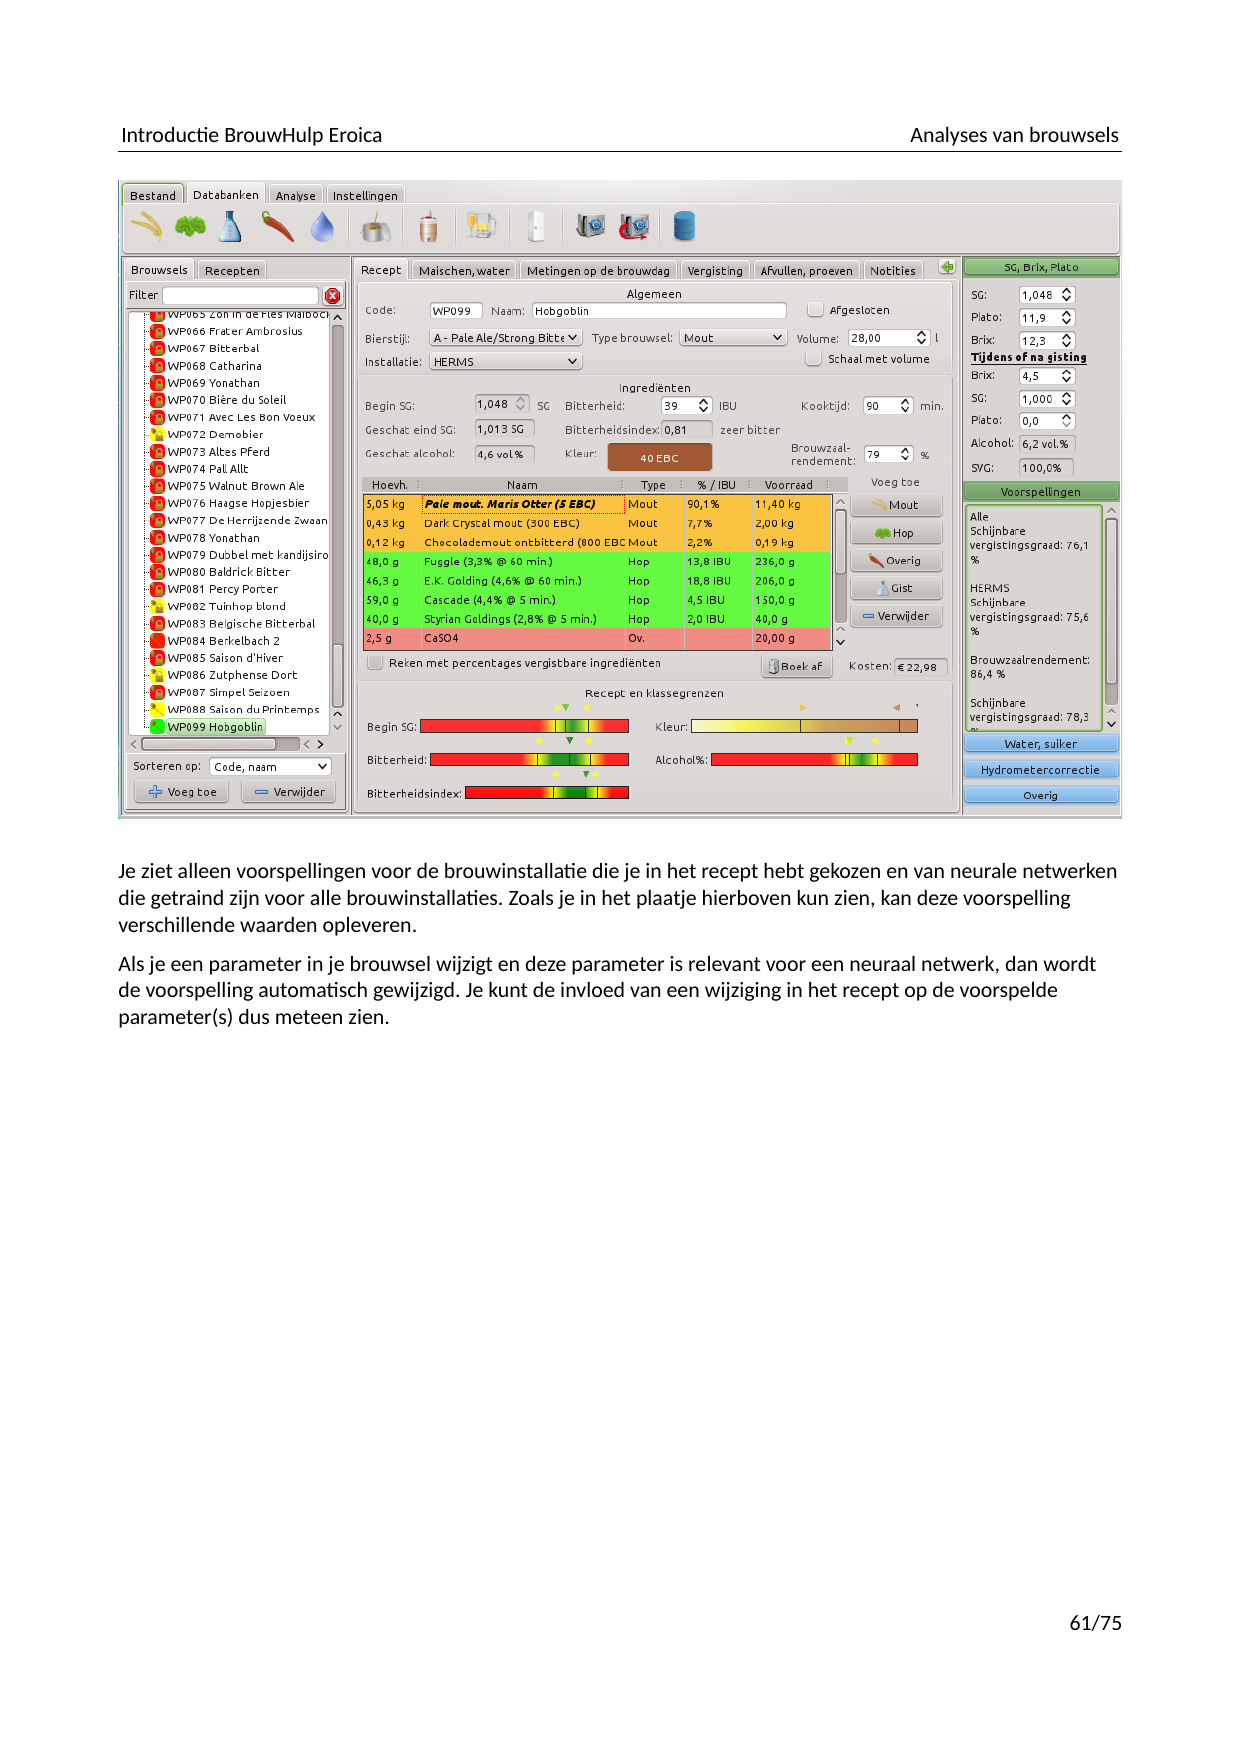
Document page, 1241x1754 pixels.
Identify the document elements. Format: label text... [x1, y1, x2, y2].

picture [118, 180, 1123, 819]
text Als je een parameter in je brouwsel wijzigt en deze parameter is relevant voor een neuraal netwerk, dan wordt de voorspelling automatisch gewijzigd. Je kunt de invloed van een wijziging in het recept op de voorspelde parameter(s) dus meteen zien. [118, 950, 1122, 1030]
text Je ziet alleen voorspellingen voor de brouwinstallatie die je in het recept hebt gekozen en van neurale netwerken die getraind zijn voor alle brouwinstallaties. Zoals je in het plaatje hierboven kun zien, kan deze voorspelling verschillende waarden opleveren. [118, 857, 1122, 937]
